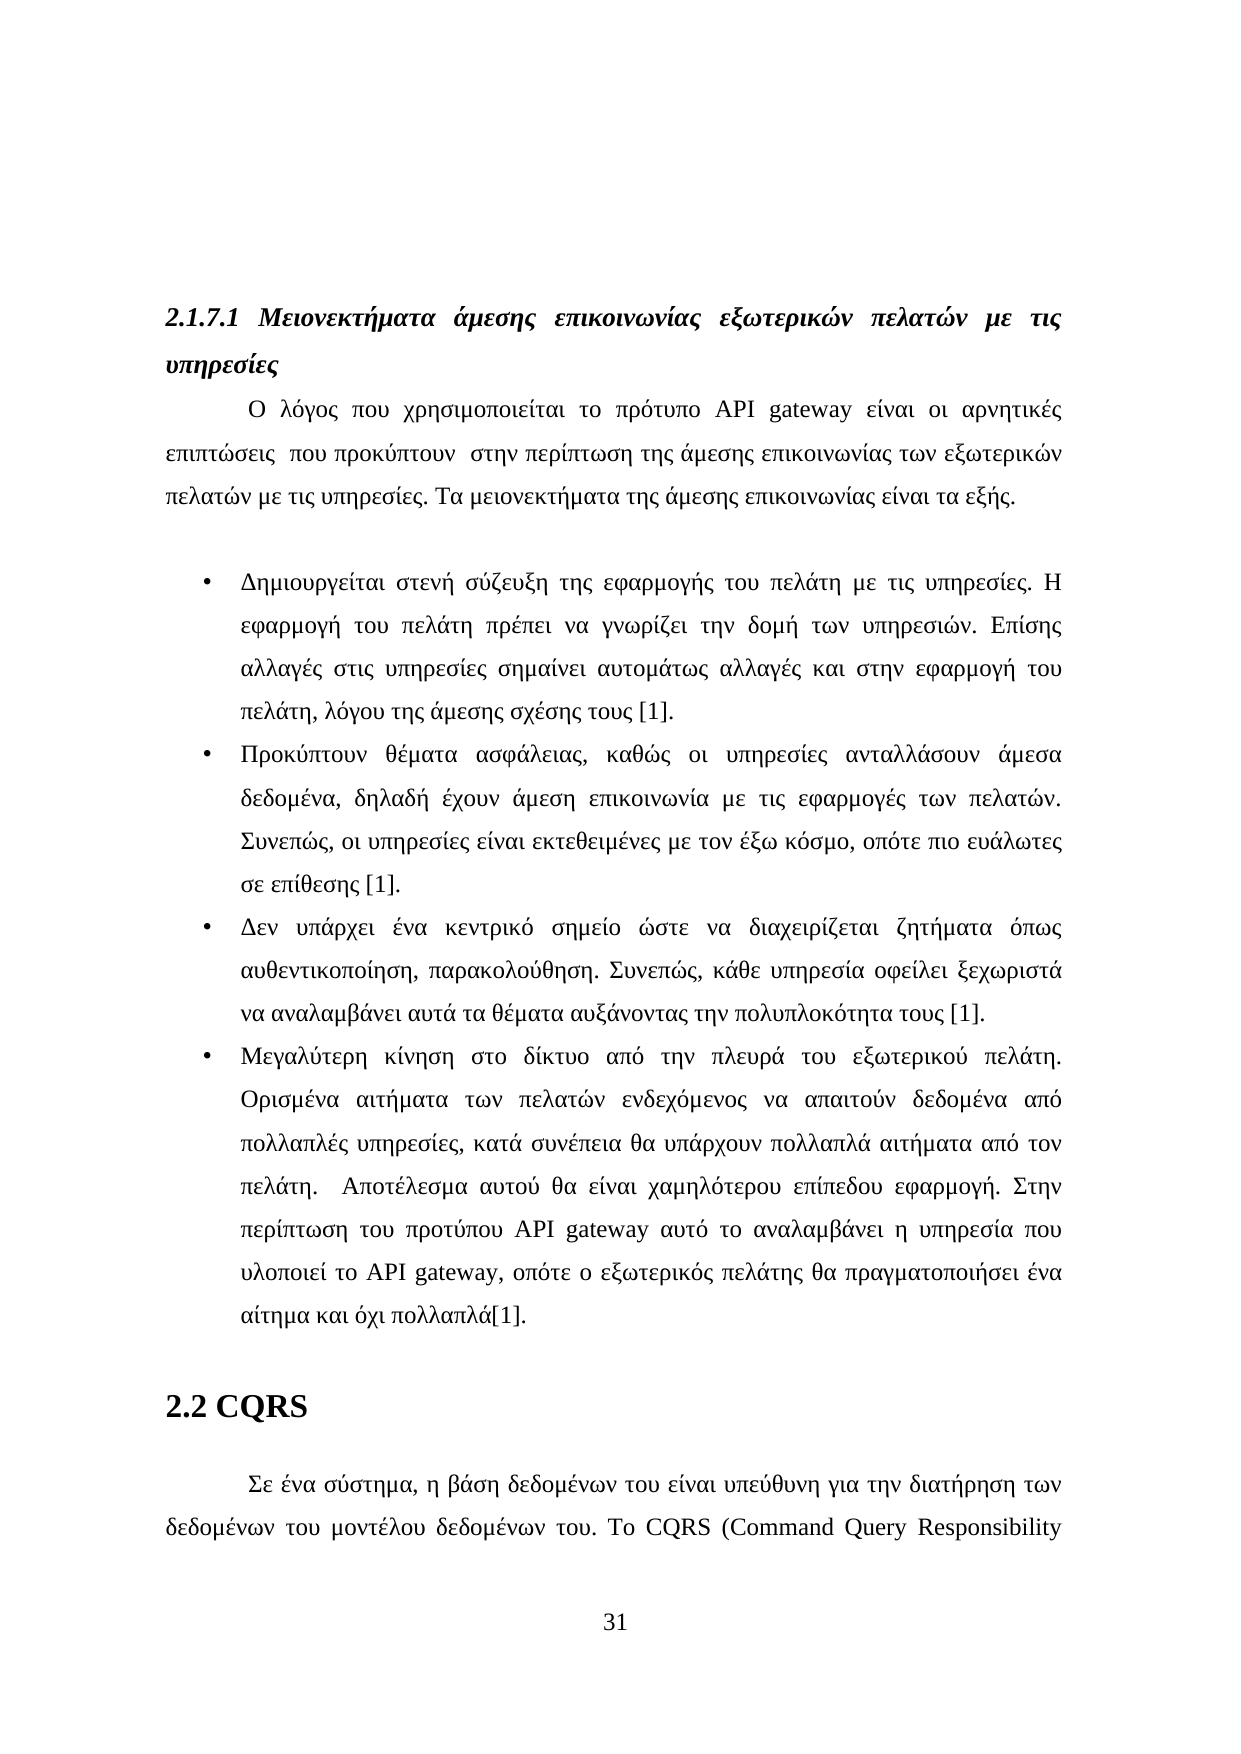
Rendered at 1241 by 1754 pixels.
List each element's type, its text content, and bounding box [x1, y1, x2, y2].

text Ο λόγος που χρησιμοποιείται το πρότυπο API gateway είναι οι αρνητικές επιπτώσεις που προκύπτουν στην περίπτωση της άμεσης επικοινωνίας των εξωτερικών πελατών με τις υπηρεσίες. Τα μειονεκτήματα της άμεσης επικοινωνίας είναι τα εξής. [165, 394, 1063, 509]
subtitle 2.2 CQRS [165, 1386, 1063, 1425]
text Σε ένα σύστημα, η βάση δεδομένων του είναι υπεύθυνη για την διατήρηση των δεδομένων του μοντέλου δεδομένων του. Το CQRS (Command Query Responsibility [165, 1469, 1063, 1541]
subtitle 2.1.7.1 Μειονεκτήματα άμεσης επικοινωνίας εξωτερικών πελατών με τις υπηρεσίες [165, 301, 1063, 379]
list Προκύπτουν θέματα ασφάλειας, καθώς οι υπηρεσίες ανταλλάσουν άμεσα δεδομένα, δηλαδή έχουν άμεση επικοινωνία με τις εφαρμογές των πελατών. Συνεπώς, οι υπηρεσίες είναι εκτεθειμένες με τον έξω κόσμο, οπότε πιο ευάλωτες σε επίθεσης [1]. [203, 739, 1063, 898]
list Δημιουργείται στενή σύζευξη της εφαρμογής του πελάτη με τις υπηρεσίες. Η εφαρμογή του πελάτη πρέπει να γνωρίζει την δομή των υπηρεσιών. Επίσης αλλαγές στις υπηρεσίες σημαίνει αυτομάτως αλλαγές και στην εφαρμογή του πελάτη, λόγου της άμεσης σχέσης τους [1]. [203, 567, 1063, 725]
list Μεγαλύτερη κίνηση στο δίκτυο από την πλευρά του εξωτερικού πελάτη. Ορισμένα αιτήματα των πελατών ενδεχόμενος να απαιτούν δεδομένα από πολλαπλές υπηρεσίες, κατά συνέπεια θα υπάρχουν πολλαπλά αιτήματα από τον πελάτη. Αποτέλεσμα αυτού θα είναι χαμηλότερου επίπεδου εφαρμογή. Στην περίπτωση του προτύπου API gateway αυτό το αναλαμβάνει η υπηρεσία που υλοποιεί το API gateway, οπότε ο εξωτερικός πελάτης θα πραγματοποιήσει ένα αίτημα και όχι πολλαπλά[1]. [203, 1041, 1063, 1329]
list Δεν υπάρχει ένα κεντρικό σημείο ώστε να διαχειρίζεται ζητήματα όπως αυθεντικοποίηση, παρακολούθηση. Συνεπώς, κάθε υπηρεσία οφείλει ξεχωριστά να αναλαμβάνει αυτά τα θέματα αυξάνοντας την πολυπλοκότητα τους [1]. [203, 912, 1063, 1027]
